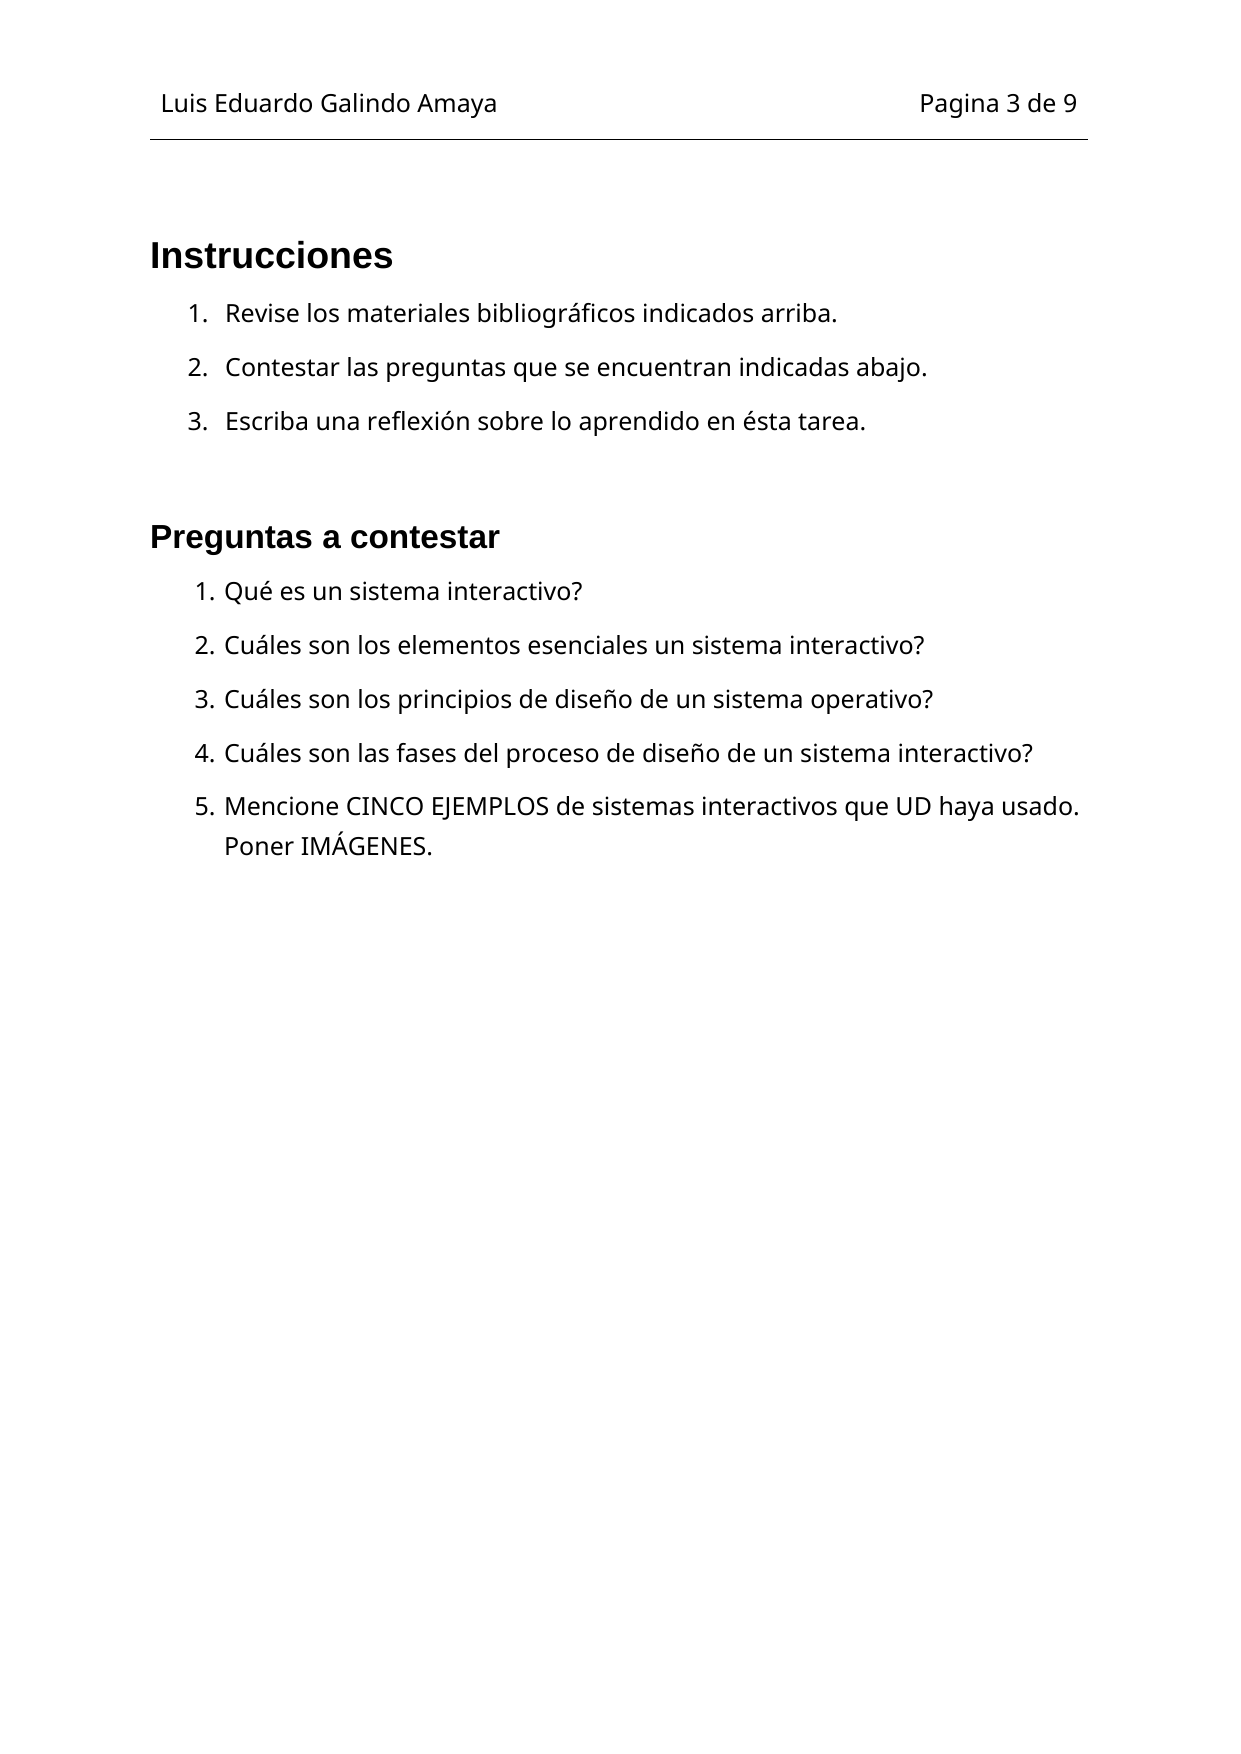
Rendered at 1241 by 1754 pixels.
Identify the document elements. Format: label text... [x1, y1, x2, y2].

list Cuáles son los elementos esenciales un sistema interactivo? [194, 628, 1090, 662]
list Cuáles son las fases del proceso de diseño de un sistema interactivo? [194, 735, 1090, 769]
list Mencione CINCO EJEMPLOS de sistemas interactivos que UD haya usado. Poner IMÁGENES. [194, 789, 1090, 862]
subtitle Preguntas a contestar [150, 517, 1090, 555]
list Revise los materiales bibliográficos indicados arriba. [187, 296, 1090, 330]
list Qué es un sistema interactivo? [194, 574, 1090, 608]
list Cuáles son los principios de diseño de un sistema operativo? [194, 682, 1090, 716]
list Contestar las preguntas que se encuentran indicadas abajo. [187, 349, 1090, 383]
subtitle Instrucciones [150, 233, 1090, 276]
list Escriba una reflexión sobre lo aprendido en ésta tarea. [187, 403, 1090, 437]
